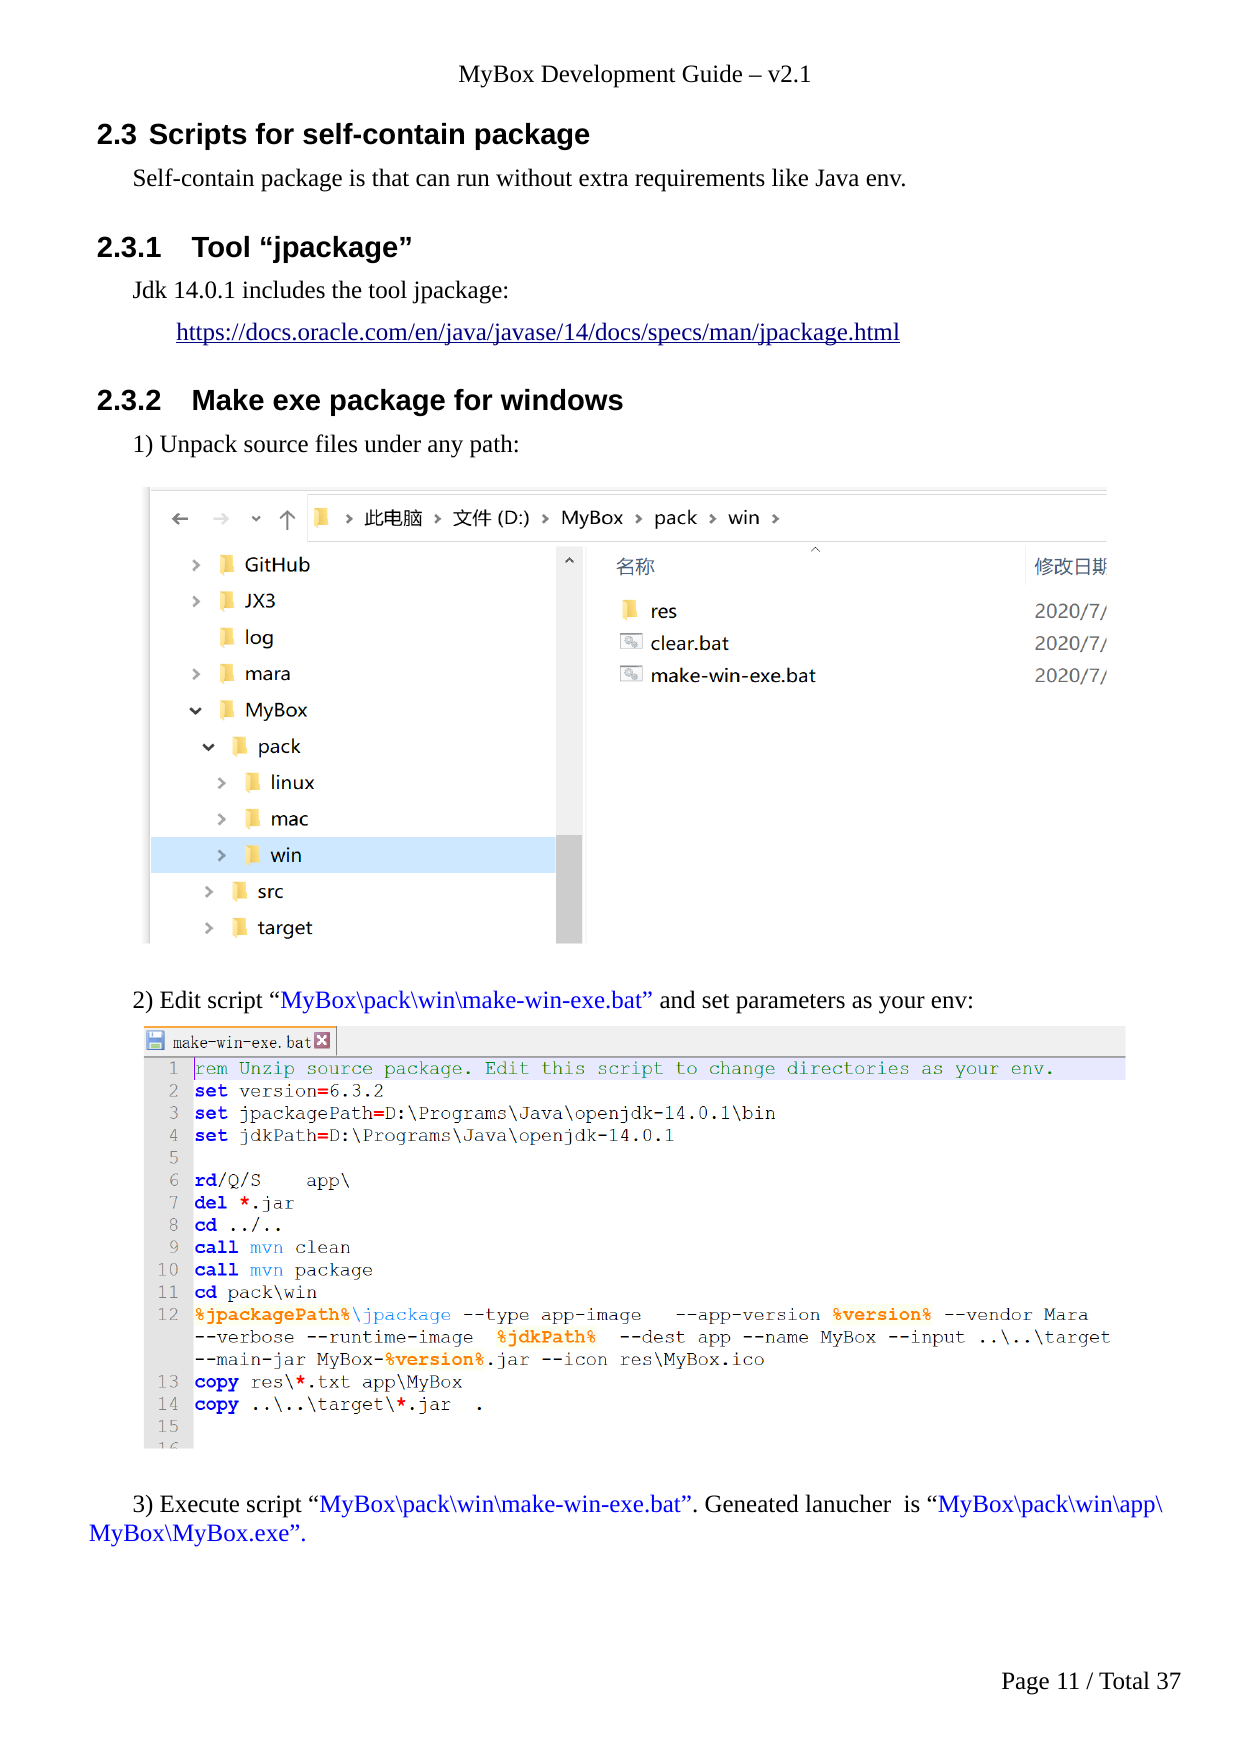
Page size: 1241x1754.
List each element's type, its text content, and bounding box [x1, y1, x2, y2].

text 2) Edit script “MyBox\pack\win\make-win-exe.bat” and set parameters as your env: [88, 985, 1181, 1013]
subtitle Make exe package for windows [88, 383, 1181, 417]
text Self-contain package is that can run without extra requirements like Java env. [88, 163, 1181, 192]
text 3) Execute script “MyBox\pack\win\make-win-exe.bat”. Geneated lanucher is “MyBox\pack\win\app\MyBox\MyBox.exe”. [88, 1489, 1181, 1547]
subtitle Scripts for self-contain package [88, 117, 1181, 151]
text Jdk 14.0.1 includes the tool jpackage: [88, 276, 1181, 304]
text https://docs.oracle.com/en/java/javase/14/docs/specs/man/jpackage.html [88, 317, 1181, 346]
picture [143, 1026, 1126, 1449]
picture [141, 487, 1107, 944]
subtitle Tool “jpackage” [88, 229, 1181, 263]
text 1) Unpack source files under any path: [88, 429, 1181, 458]
